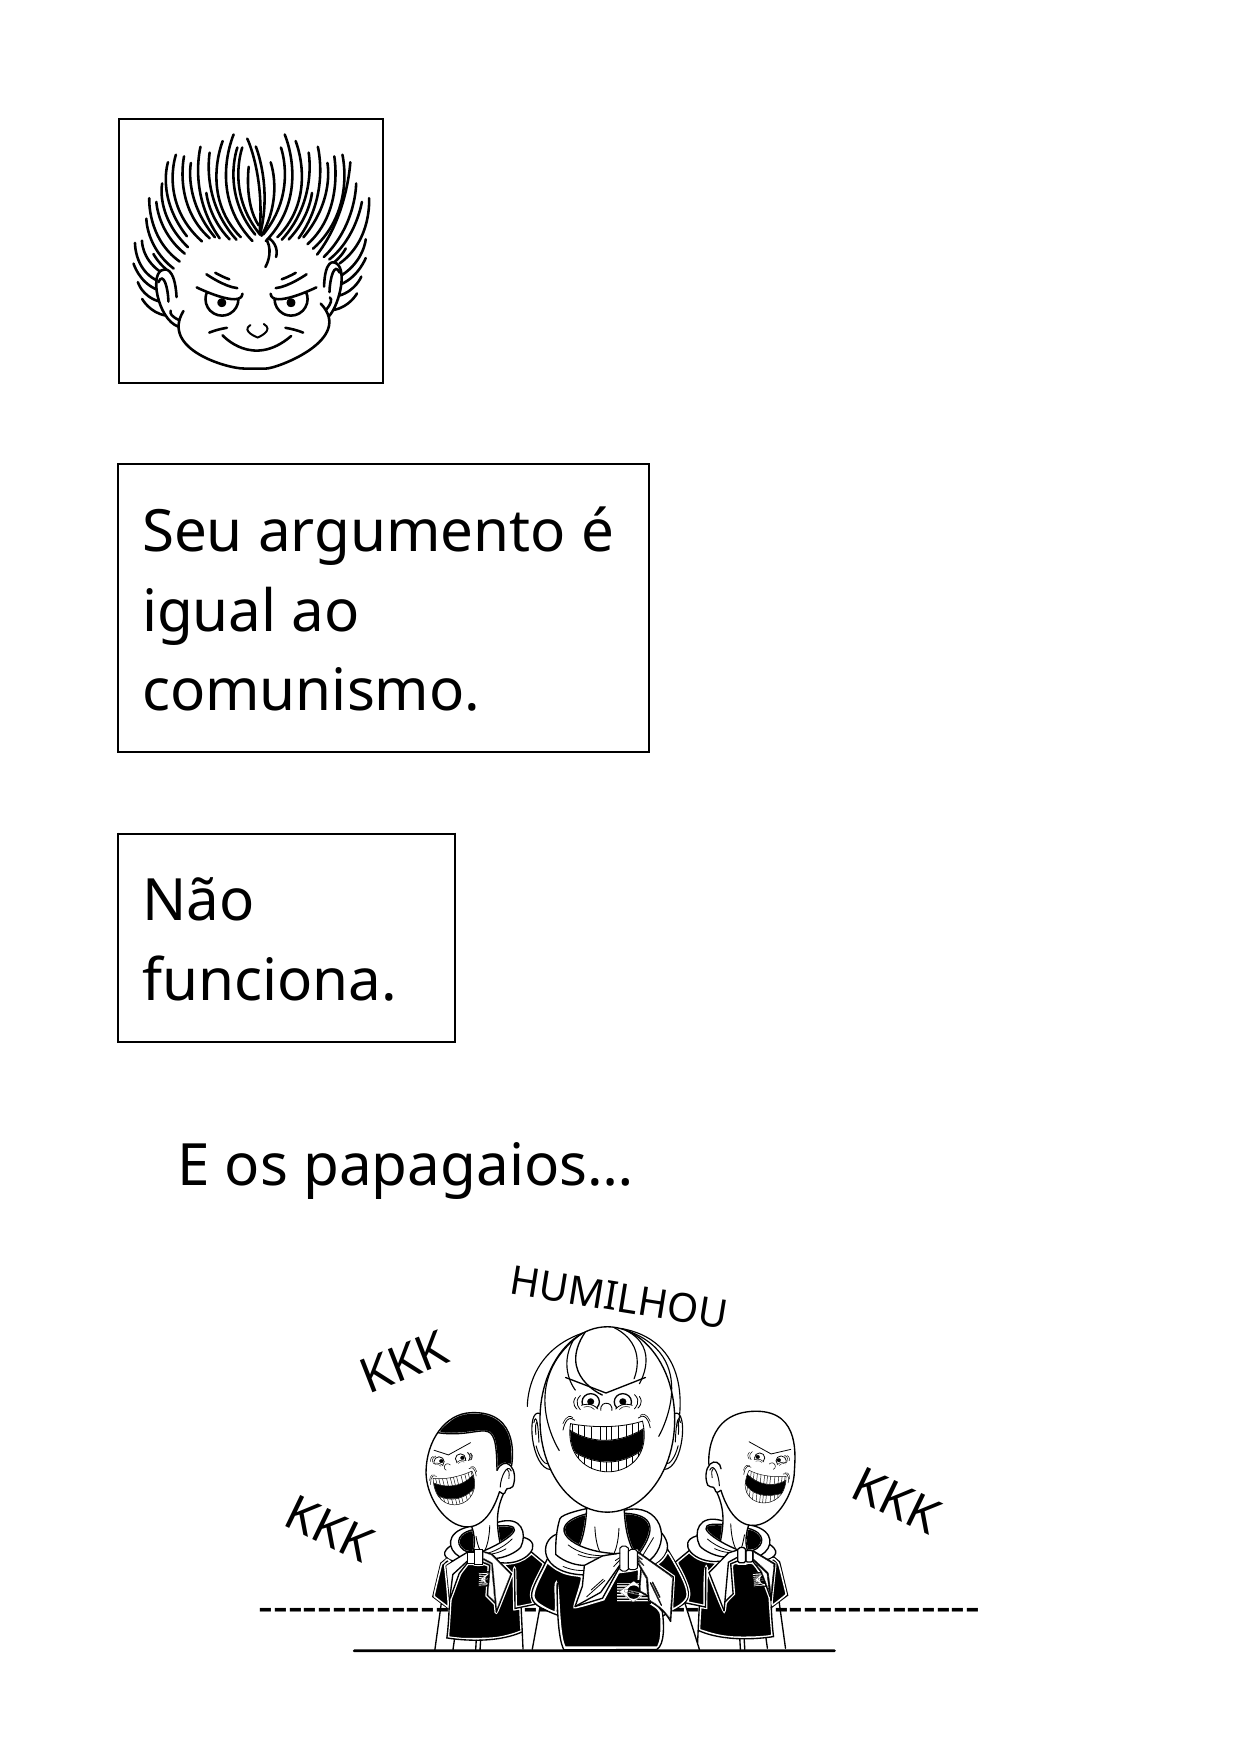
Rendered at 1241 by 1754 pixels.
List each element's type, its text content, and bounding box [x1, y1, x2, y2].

table_header Seu argumento é igual ao comunismo. [119, 465, 648, 751]
text E os papagaios… [118, 1123, 1122, 1202]
table_header Não funciona. [119, 835, 454, 1041]
